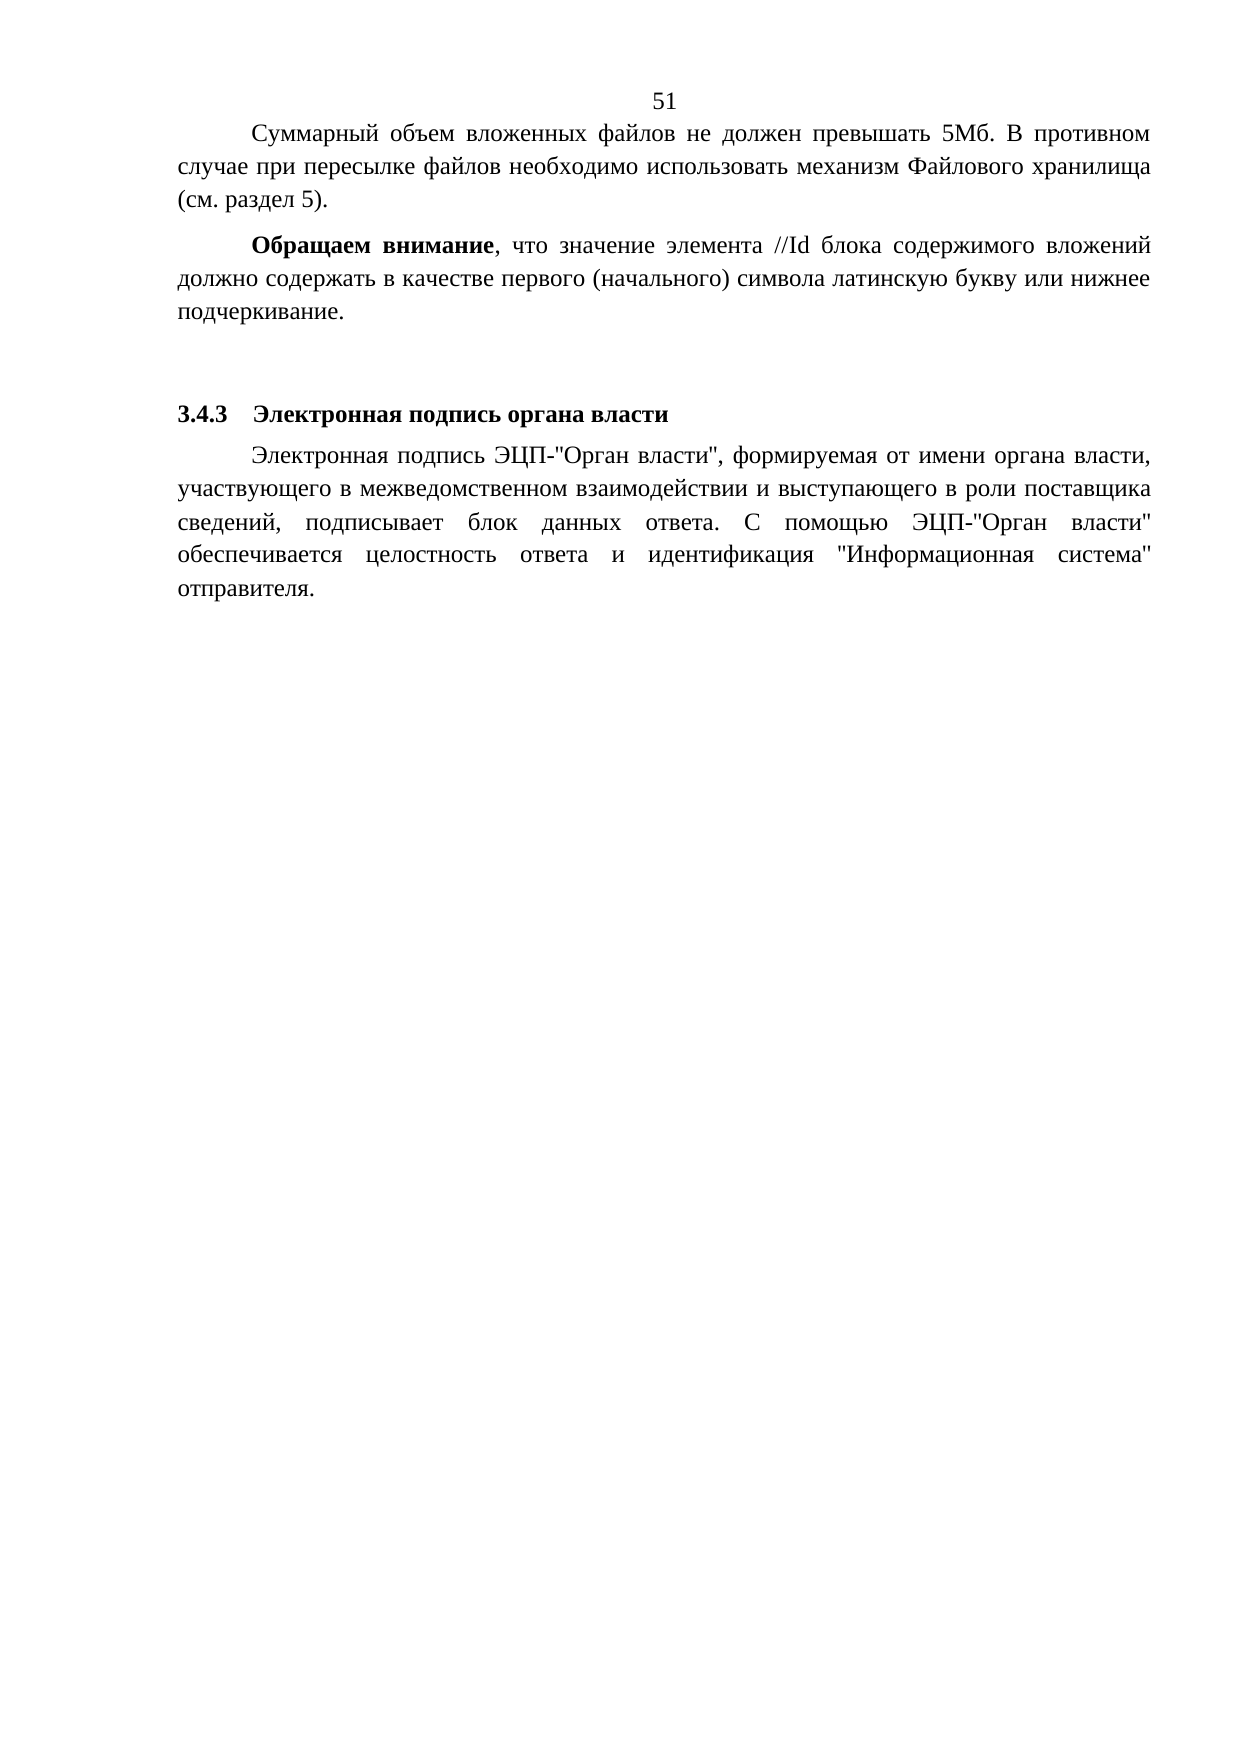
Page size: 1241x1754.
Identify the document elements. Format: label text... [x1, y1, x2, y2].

text Суммарный объем вложенных файлов не должен превышать 5Мб. В противном случае при пересылке файлов необходимо использовать механизм Файлового хранилища (см. раздел 5). [177, 118, 1152, 213]
text Электронная подпись ЭЦП-''Орган власти'', формируемая от имени органа власти, участвующего в межведомственном взаимодействии и выступающего в роли поставщика сведений, подписывает блок данных ответа. С помощью ЭЦП-''Орган власти'' обеспечивается целостность ответа и идентификация ''Информационная система'' отправителя. [177, 441, 1152, 601]
text Обращаем внимание, что значение элемента //Id блока содержимого вложений должно содержать в качестве первого (начального) символа латинскую букву или нижнее подчеркивание. [177, 230, 1152, 324]
subtitle Электронная подпись органа власти [177, 399, 1152, 428]
